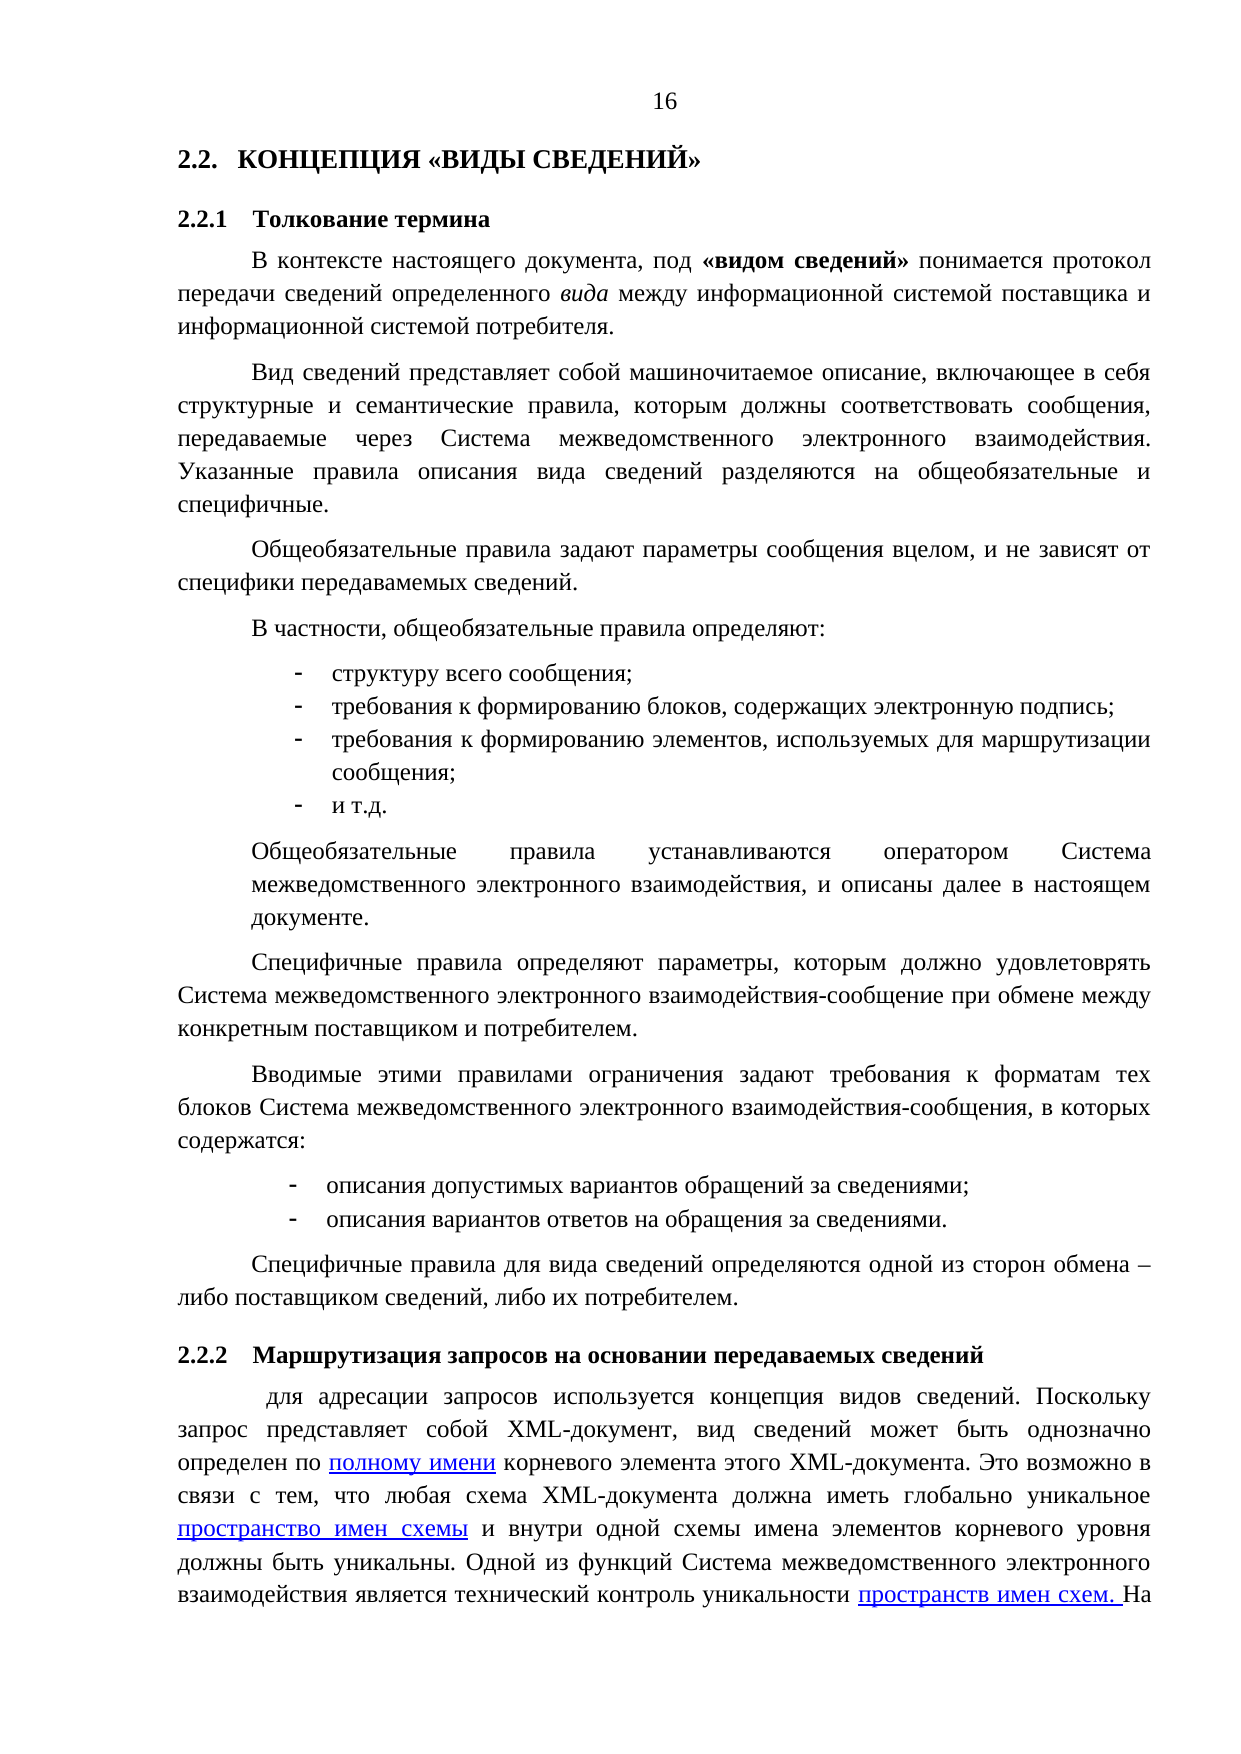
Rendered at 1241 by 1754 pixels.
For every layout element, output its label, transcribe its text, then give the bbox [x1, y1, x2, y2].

text В контексте настоящего документа, под «видом сведений» понимается протокол передачи сведений определенного вида между информационной системой поставщика и информационной системой потребителя. [177, 245, 1152, 340]
text Общеобязательные правила задают параметры сообщения вцелом, и не зависят от специфики передавамемых сведений. [177, 534, 1152, 596]
text Вид сведений представляет собой машиночитаемое описание, включающее в себя структурные и семантические правила, которым должны соответствовать сообщения, передаваемые через Система межведомственного электронного взаимодействия. Указанные правила описания вида сведений разделяются на общеобязательные и специфичные. [177, 357, 1152, 517]
subtitle Толкование термина [177, 204, 1152, 233]
list требования к формированию блоков, содержащих электронную подпись; [294, 691, 1152, 720]
list описания допустимых вариантов обращений за сведениями; [288, 1171, 1152, 1199]
text Специфичные правила определяют параметры, которым должно удовлетоврять Система межведомственного электронного взаимодействия-сообщение при обмене между конкретным поставщиком и потребителем. [177, 947, 1152, 1042]
subtitle Маршрутизация запросов на основании передаваемых сведений [177, 1340, 1152, 1369]
list структуру всего сообщения; [294, 658, 1152, 687]
text В частности, общеобязательные правила определяют: [177, 613, 1152, 642]
text Общеобязательные правила устанавливаются оператором Система межведомственного электронного взаимодействия, и описаны далее в настоящем документе. [251, 836, 1152, 931]
list описания вариантов ответов на обращения за сведениями. [288, 1204, 1152, 1232]
text Специфичные правила для вида сведений определяются одной из сторон обмена – либо поставщиком сведений, либо их потребителем. [177, 1249, 1152, 1311]
text для адресации запросов используется концепция видов сведений. Поскольку запрос представляет собой XML-документ, вид сведений может быть однозначно определен по полному имени корневого элемента этого XML-документа. Это возможно в связи с тем, что любая схема XML-документа должна иметь глобально уникальное пространство имен схемы и внутри одной схемы имена элементов корневого уровня должны быть уникальны. Одной из функций Система межведомственного электронного взаимодействия является технический контроль уникальности пространств имен схем. На [177, 1381, 1152, 1608]
list и т.д. [294, 790, 1152, 819]
text Вводимые этими правилами ограничения задают требования к форматам тех блоков Система межведомственного электронного взаимодействия-сообщения, в которых содержатся: [177, 1059, 1152, 1154]
subtitle Концепция «Виды сведений» [177, 143, 1152, 174]
list требования к формированию элементов, используемых для маршрутизации сообщения; [294, 724, 1152, 786]
